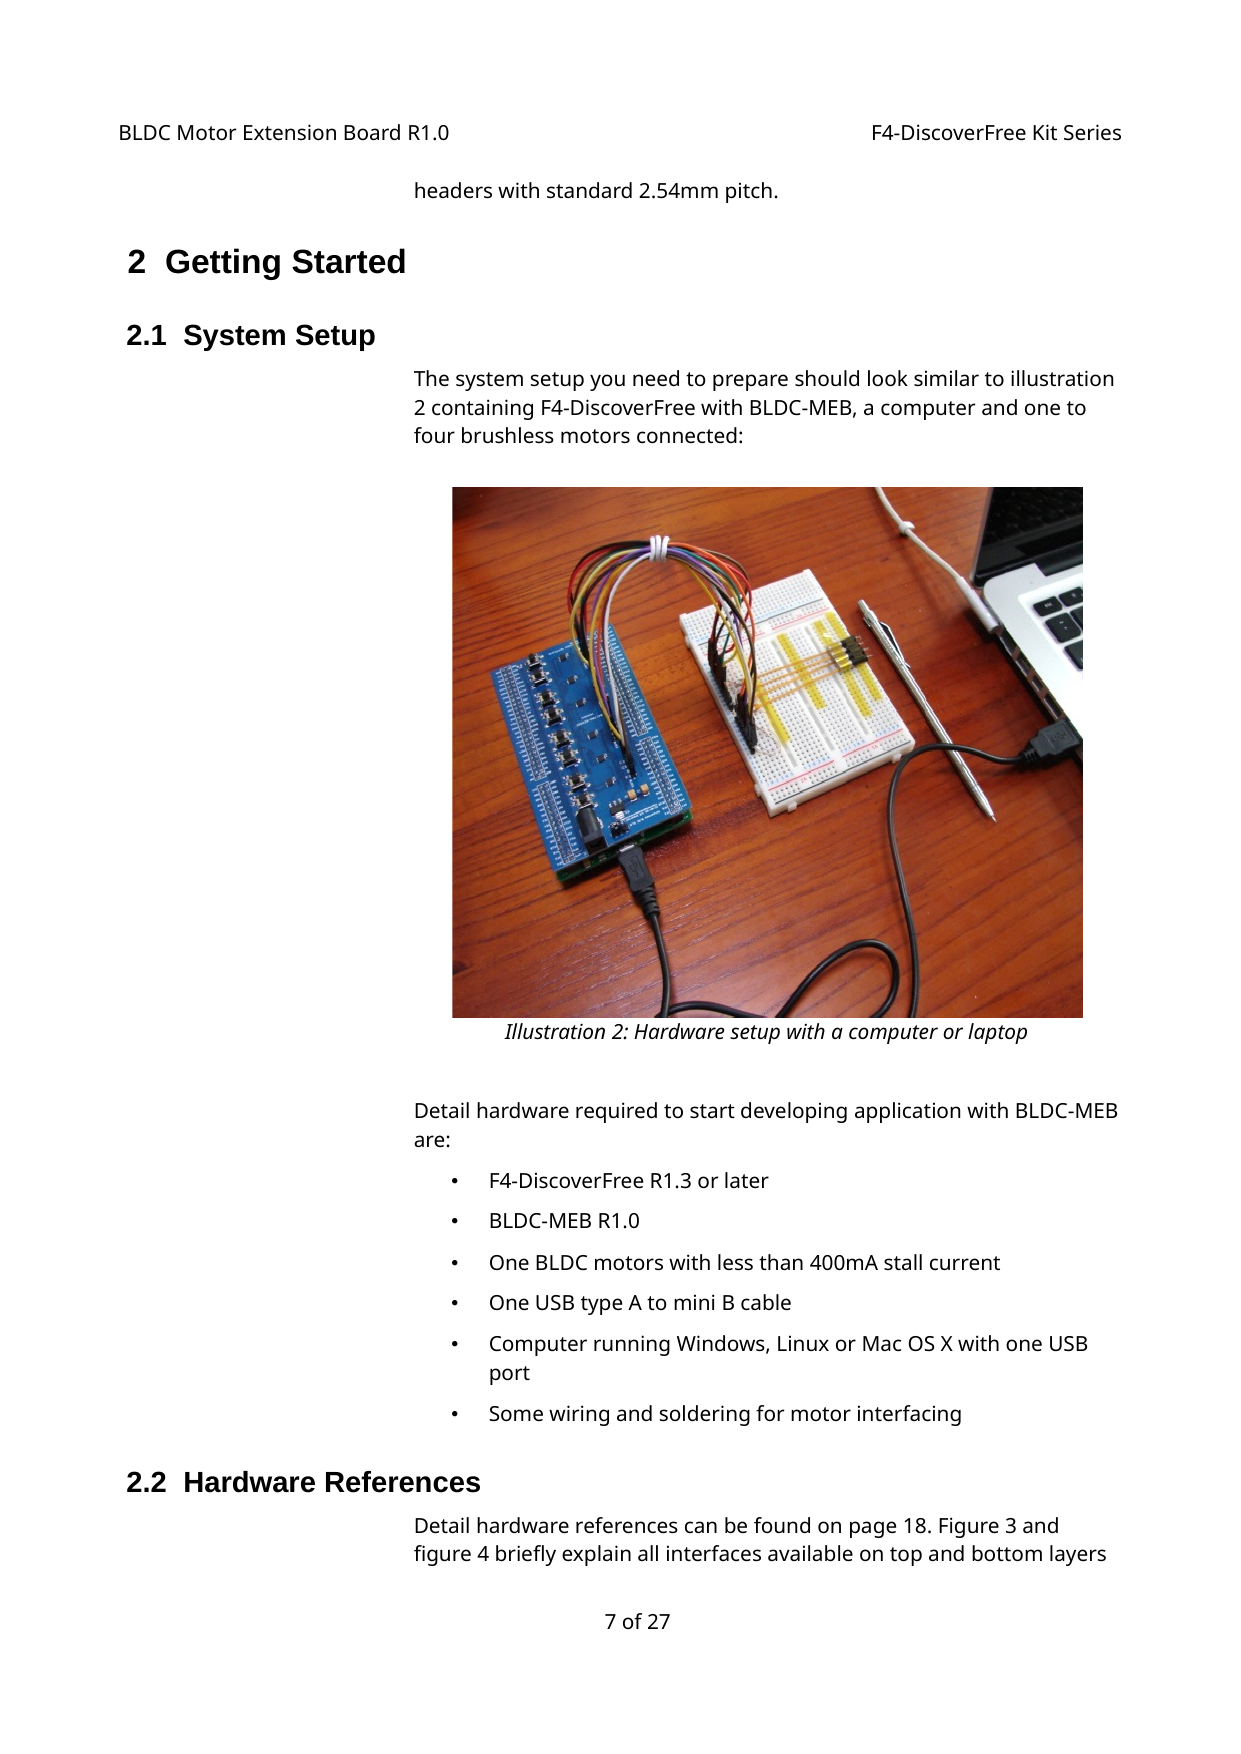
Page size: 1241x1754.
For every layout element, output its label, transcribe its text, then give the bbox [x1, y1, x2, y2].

text The system setup you need to prepare should look similar to illustration 2 containing F4-DiscoverFree with BLDC-MEB, a computer and one to four brushless motors connected: [413, 364, 1122, 449]
text Detail hardware references can be found on page 17. Figure 3 and figure 4 briefly explain all interfaces available on top and bottom layers of BLDC-MEB: [413, 1511, 1122, 1568]
list F4-DiscoverFree R1.3 or later [451, 1166, 1122, 1194]
list Computer running Windows, Linux or Mac OS X with one USB port [451, 1329, 1122, 1386]
subtitle System Setup [118, 318, 1122, 352]
picture [452, 487, 1083, 1018]
subtitle Getting Started [118, 242, 1122, 281]
list Some wiring and soldering for motor interfacing [451, 1399, 1122, 1427]
text Illustration 2: Hardware setup with a computer or laptop [426, 487, 1110, 1046]
text Detail hardware required to start developing application with BLDC-MEB are: [413, 1096, 1122, 1153]
text headers with standard 2.54mm pitch. [413, 176, 1122, 204]
list One USB type A to mini B cable [451, 1288, 1122, 1317]
subtitle Hardware References [118, 1465, 1122, 1498]
list BLDC-MEB R1.0 [451, 1207, 1122, 1235]
list One BLDC motors with less than 400mA stall current [451, 1248, 1122, 1276]
